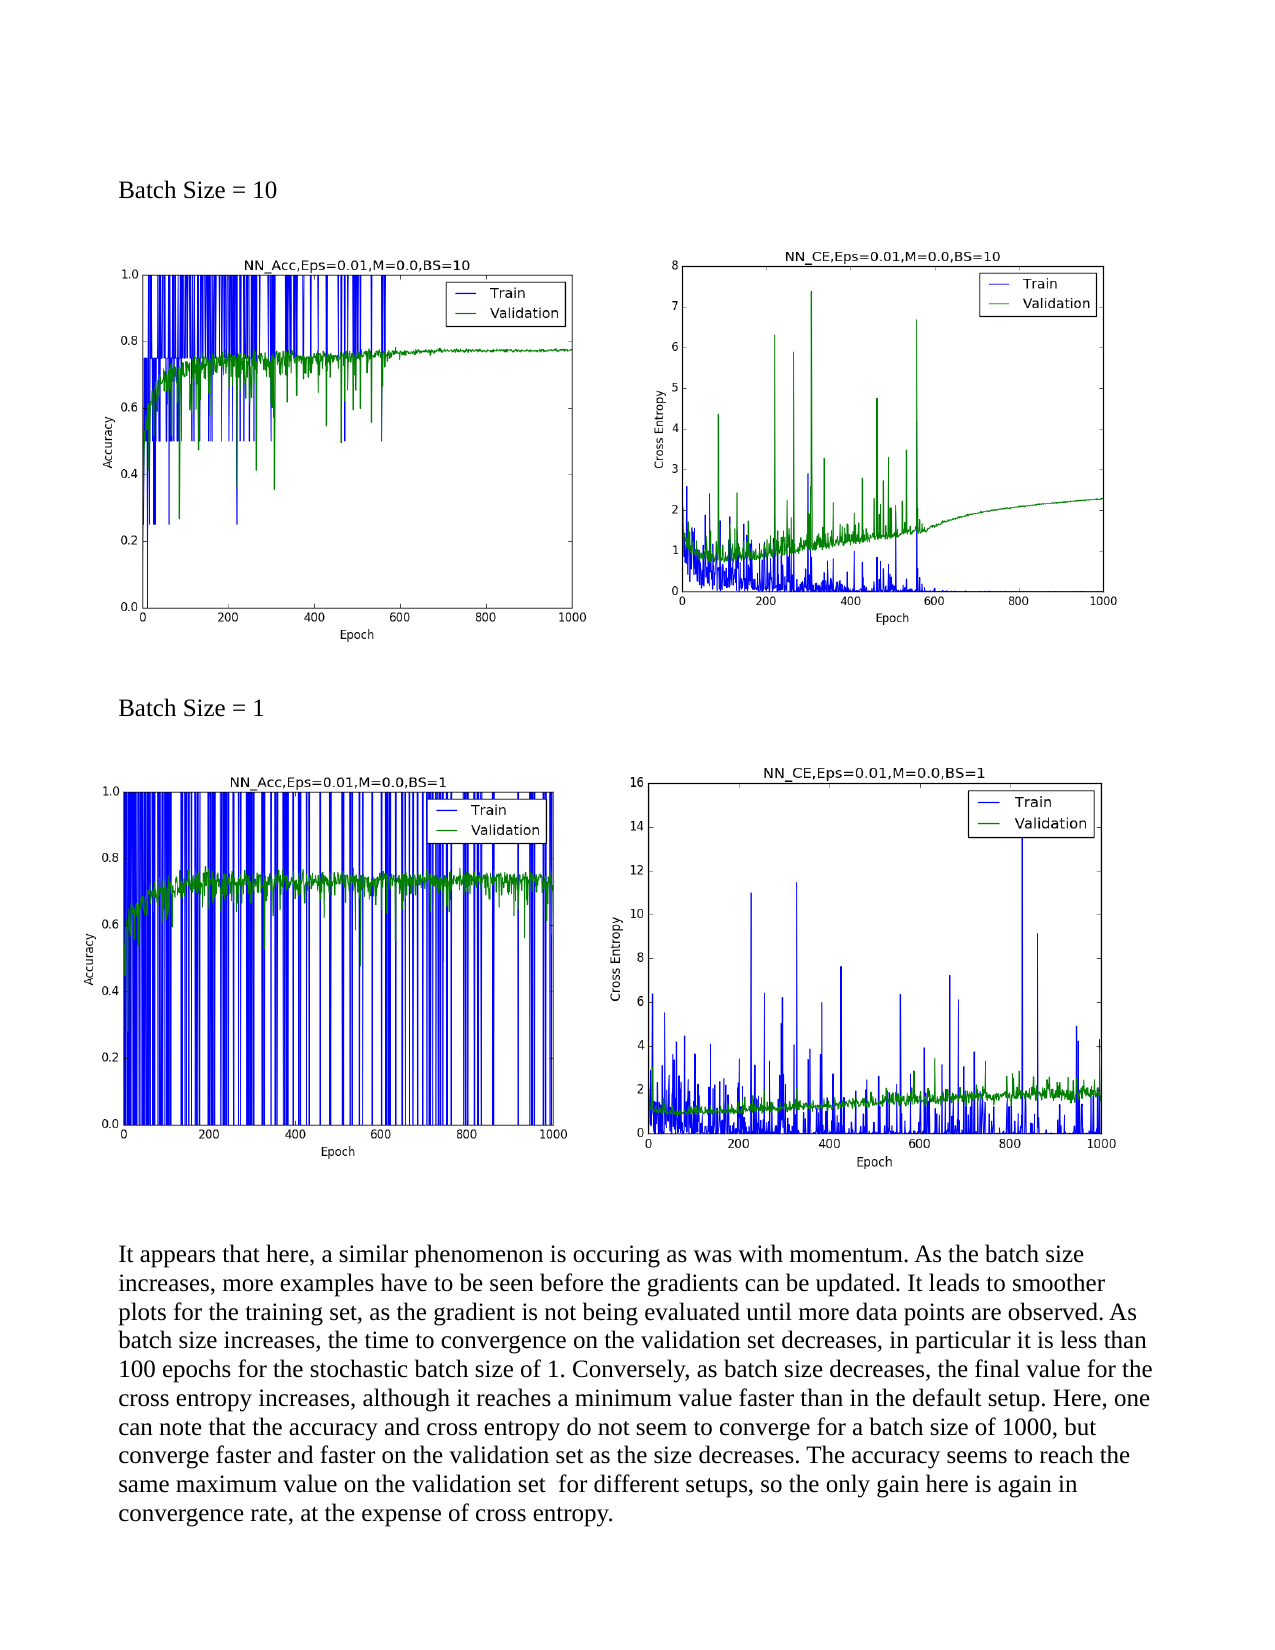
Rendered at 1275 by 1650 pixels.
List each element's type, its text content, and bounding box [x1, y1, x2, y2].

picture [73, 225, 1157, 649]
text Batch Size = 1 [118, 693, 1157, 722]
text Batch Size = 10 [118, 176, 1157, 204]
picture [54, 739, 1158, 1177]
text It appears that here, a similar phenomenon is occuring as was with momentum. As the batch size increases, more examples have to be seen before the gradients can be updated. It leads to smoother plots for the training set, as the gradient is not being evaluated until more data points are observed. As batch size increases, the time to convergence on the validation set decreases, in particular it is less than 100 epochs for the stochastic batch size of 1. Conversely, as batch size decreases, the final value for the cross entropy increases, although it reaches a minimum value faster than in the default setup. Here, one can note that the accuracy and cross entropy do not seem to converge for a batch size of 1000, but converge faster and faster on the validation set as the size decreases. The accuracy seems to reach the same maximum value on the validation set for different setups, so the only gain here is again in convergence rate, at the expense of cross entropy. [118, 1239, 1157, 1527]
